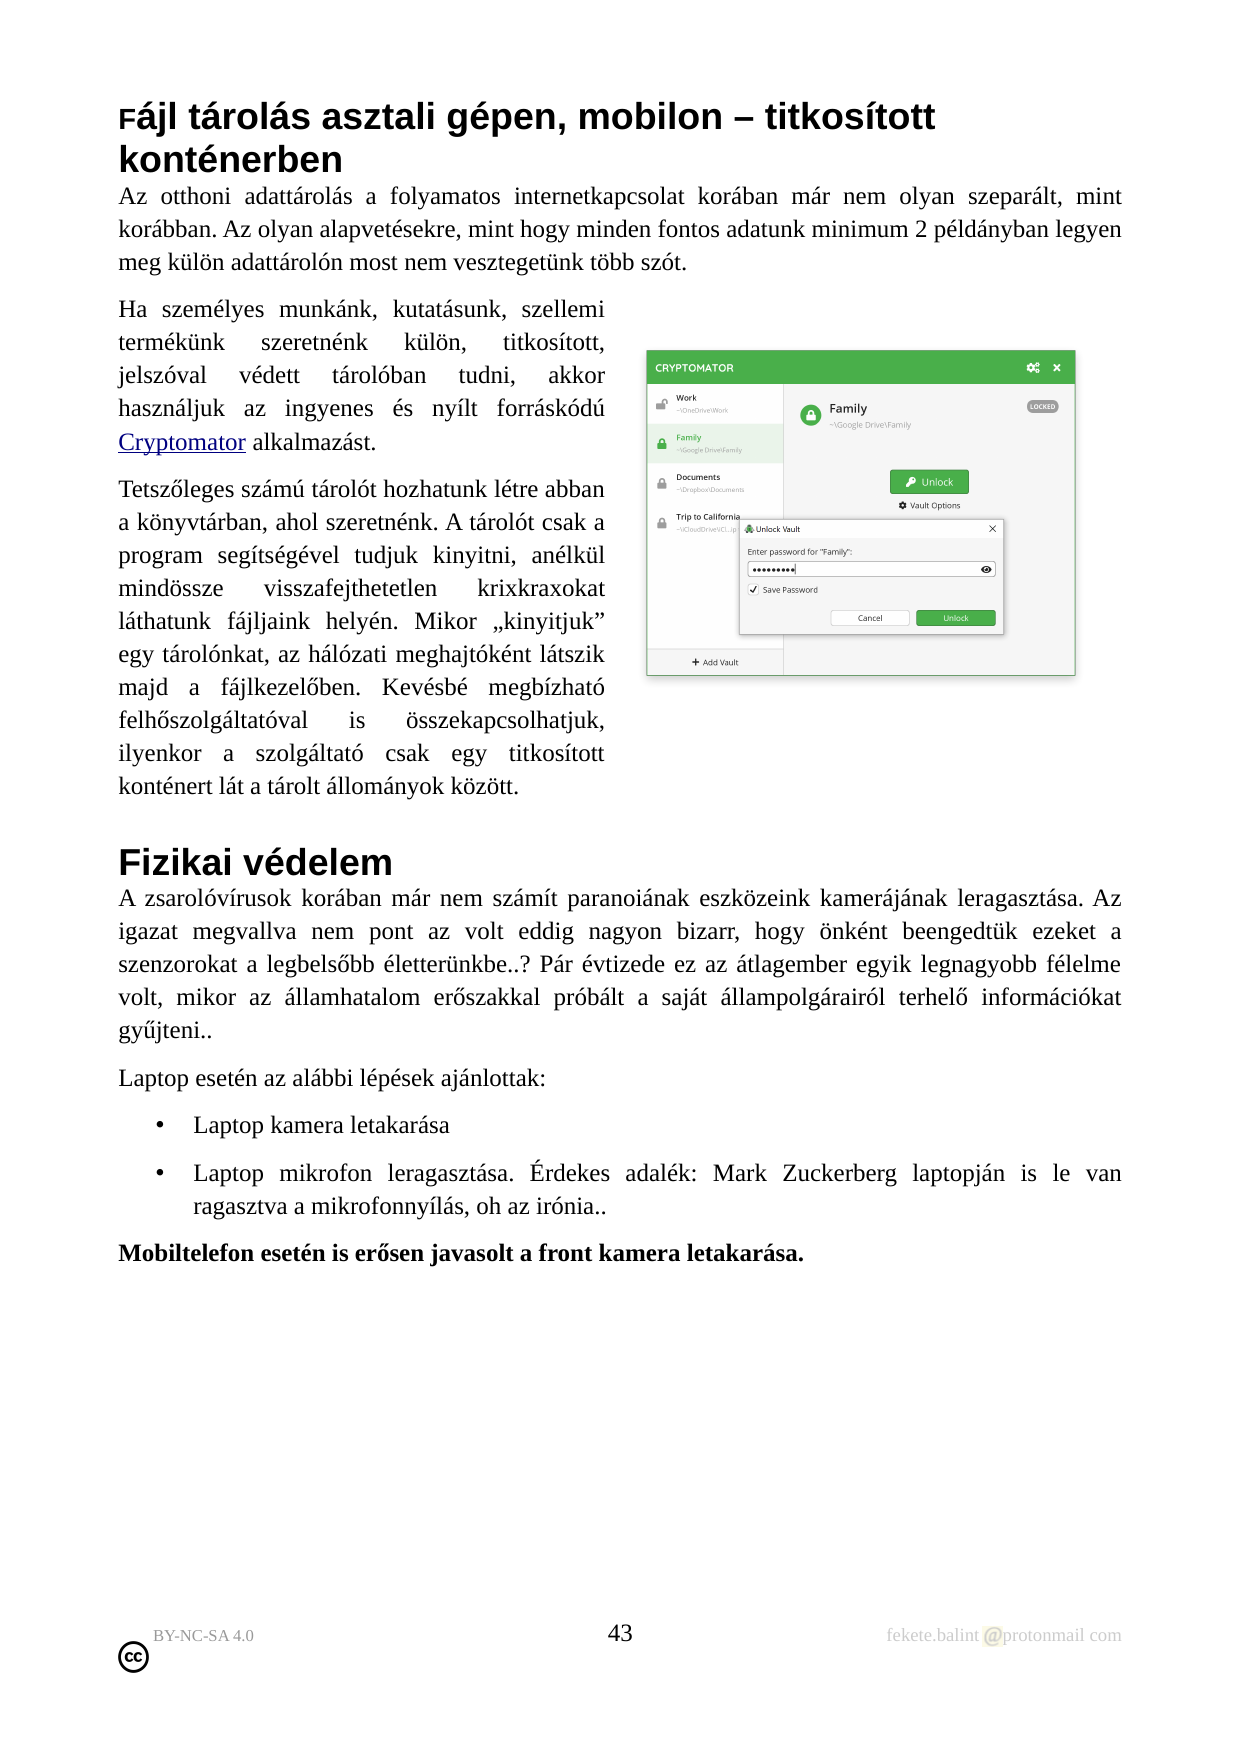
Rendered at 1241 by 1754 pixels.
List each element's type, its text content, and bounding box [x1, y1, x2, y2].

text A zsarolóvírusok korában már nem számít paranoiának eszközeink kamerájának leragasztása. Az igazat megvallva nem pont az volt eddig nagyon bizarr, hogy önként beengedtük ezeket a szenzorokat a legbelsőbb életterünkbe..? Pár évtizede ez az átlagember egyik legnagyobb félelme volt, mikor az államhatalom erőszakkal próbált a saját állampolgárairól terhelő információkat gyűjteni.. [118, 883, 1122, 1044]
text Mobiltelefon esetén is erősen javasolt a front kamera letakarása. [118, 1238, 1122, 1267]
picture [635, 342, 1088, 690]
text Az otthoni adattárolás a folyamatos internetkapcsolat korában már nem olyan szeparált, mint korábban. Az olyan alapvetésekre, mint hogy minden fontos adatunk minimum 2 példányban legyen meg külön adattárolón most nem vesztegetünk több szót. [118, 181, 1122, 276]
list Laptop kamera letakarása [156, 1110, 1122, 1139]
text Laptop esetén az alábbi lépések ajánlottak: [118, 1063, 1122, 1091]
list Laptop mikrofon leragasztása. Érdekes adalék: Mark Zuckerberg laptopján is le van ragasztva a mikrofonnyílás, oh az irónia.. [156, 1158, 1122, 1219]
subtitle Fizikai védelem [118, 840, 1122, 883]
text Ha személyes munkánk, kutatásunk, szellemi termékünk szeretnénk külön, titkosított, jelszóval védett tárolóban tudni, akkor használjuk az ingyenes és nyílt forráskódú Cryptomator alkalmazást. [118, 294, 605, 455]
text Tetszőleges számú tárolót hozhatunk létre abban a könyvtárban, ahol szeretnénk. A tárolót csak a program segítségével tudjuk kinyitni, anélkül mindössze visszafejthetetlen krixkraxokat láthatunk fájljaink helyén. Mikor „kinyitjuk” egy tárolónkat, az hálózati meghajtóként látszik majd a fájlkezelőben. Kevésbé megbízható felhőszolgáltatóval is összekapcsolhatjuk, ilyenkor a szolgáltató csak egy titkosított konténert lát a tárolt állományok között. [118, 474, 605, 800]
picture [118, 1641, 149, 1673]
picture [982, 1626, 1003, 1647]
subtitle Fájl tárolás asztali gépen, mobilon – titkosított konténerben [118, 94, 1122, 181]
